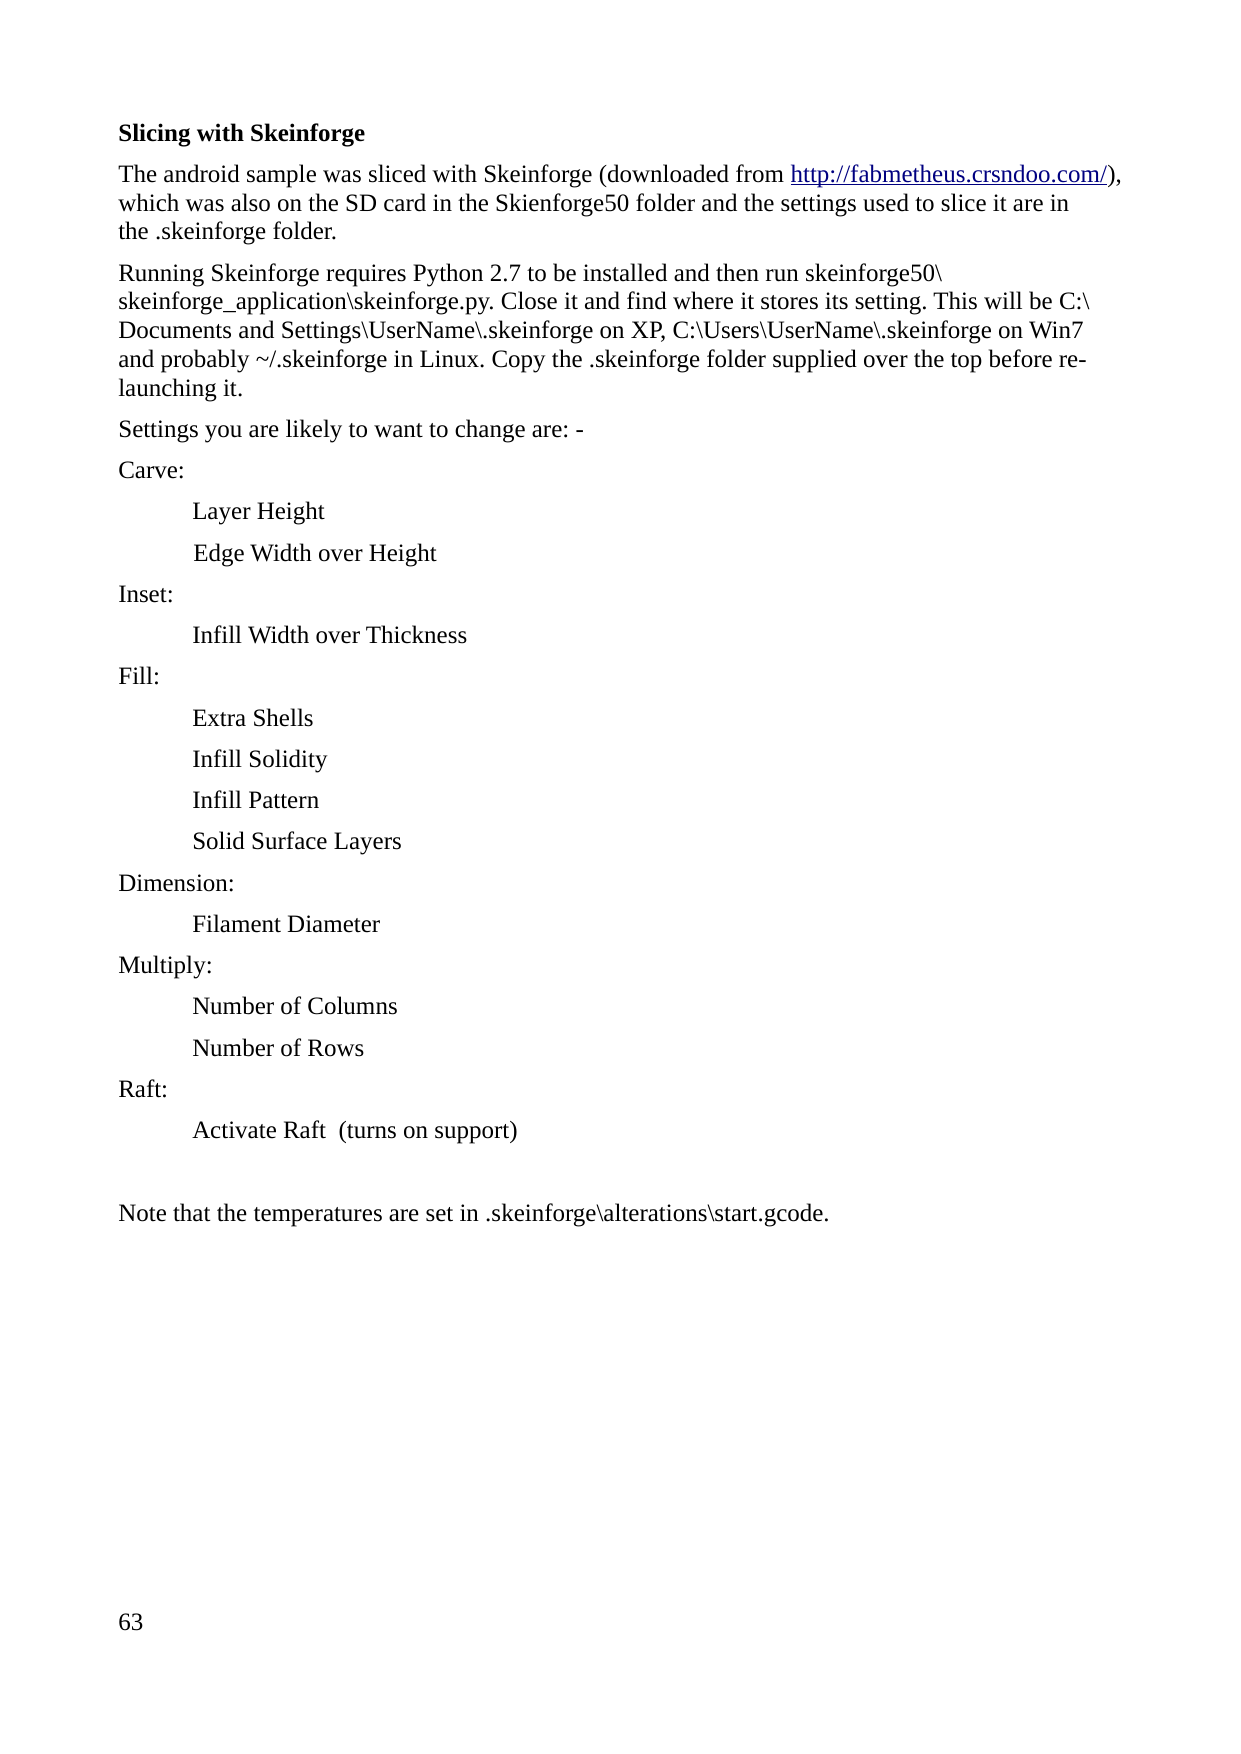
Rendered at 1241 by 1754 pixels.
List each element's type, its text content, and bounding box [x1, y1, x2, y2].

text Carve: [118, 455, 1122, 484]
text Multiply: [118, 950, 1122, 979]
text Infill Width over Thickness [118, 620, 1122, 649]
text Layer Height [118, 496, 1122, 525]
text Running Skeinforge requires Python 2.7 to be installed and then run skeinforge50\skeinforge_application\skeinforge.py. Close it and find where it stores its setting. This will be C:\Documents and Settings\UserName\.skeinforge on XP, C:\Users\UserName\.skeinforge on Win7 and probably ~/.skeinforge in Linux. Copy the .skeinforge folder supplied over the top before re-launching it. [118, 258, 1122, 401]
text Note that the temperatures are set in .skeinforge\alterations\start.gcode. [118, 1198, 1122, 1226]
text Edge Width over Height [118, 538, 1122, 566]
text Infill Solidity [118, 744, 1122, 773]
text Inset: [118, 579, 1122, 608]
text Raft: [118, 1074, 1122, 1103]
text Number of Columns [118, 991, 1122, 1020]
text Activate Raft (turns on support) [118, 1115, 1122, 1144]
text Settings you are likely to want to change are: - [118, 414, 1122, 443]
text Number of Rows [118, 1033, 1122, 1061]
text Infill Pattern [118, 785, 1122, 814]
text The android sample was sliced with Skeinforge (downloaded from http://fabmetheus.crsndoo.com/), which was also on the SD card in the Skienforge50 folder and the settings used to slice it are in the .skeinforge folder. [118, 159, 1122, 245]
text Filament Diameter [118, 909, 1122, 938]
text Extra Shells [118, 703, 1122, 731]
subtitle Slicing with Skeinforge [118, 118, 1122, 147]
text Dimension: [118, 868, 1122, 896]
text Solid Surface Layers [118, 826, 1122, 855]
text Fill: [118, 661, 1122, 690]
